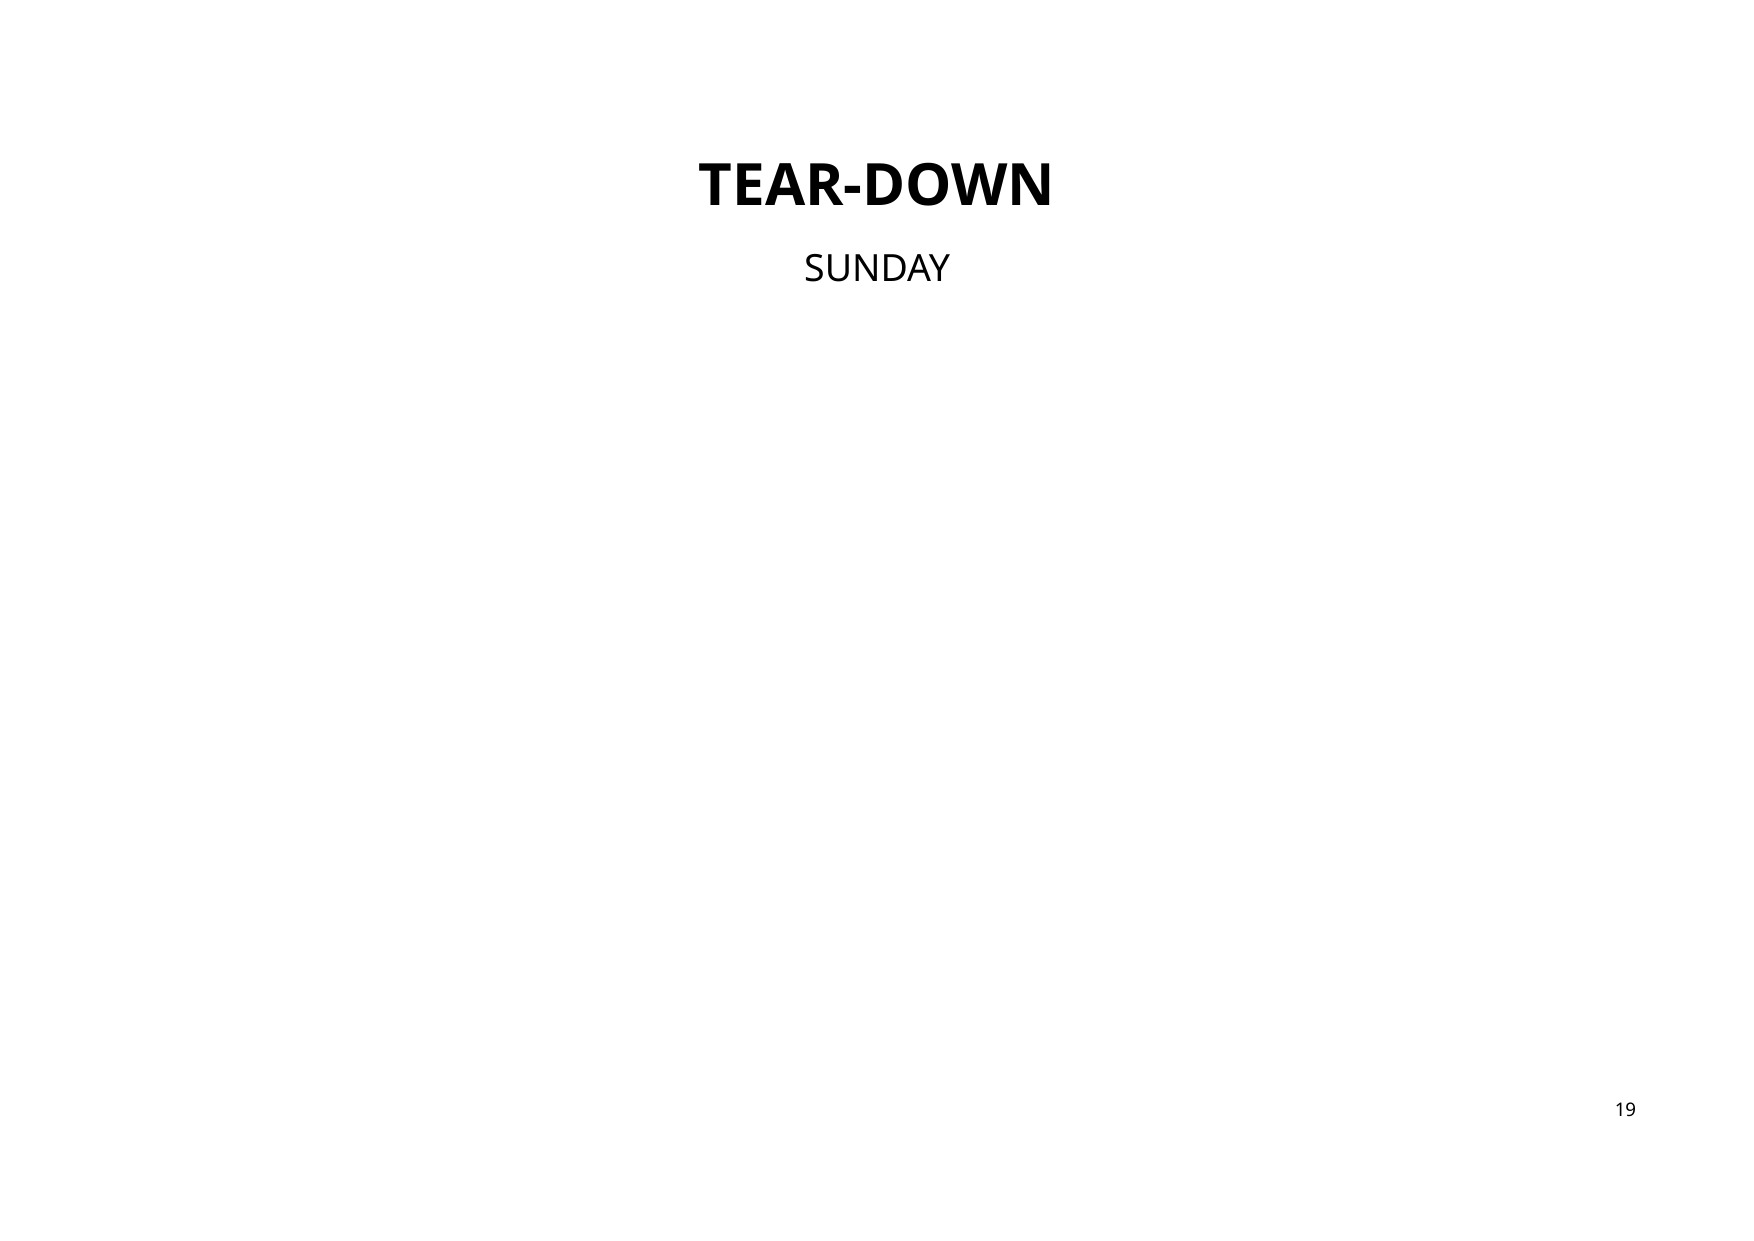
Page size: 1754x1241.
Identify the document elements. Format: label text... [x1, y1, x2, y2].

title TEAR-DOWN [118, 143, 1636, 223]
subtitle SUNDAY [118, 241, 1636, 292]
